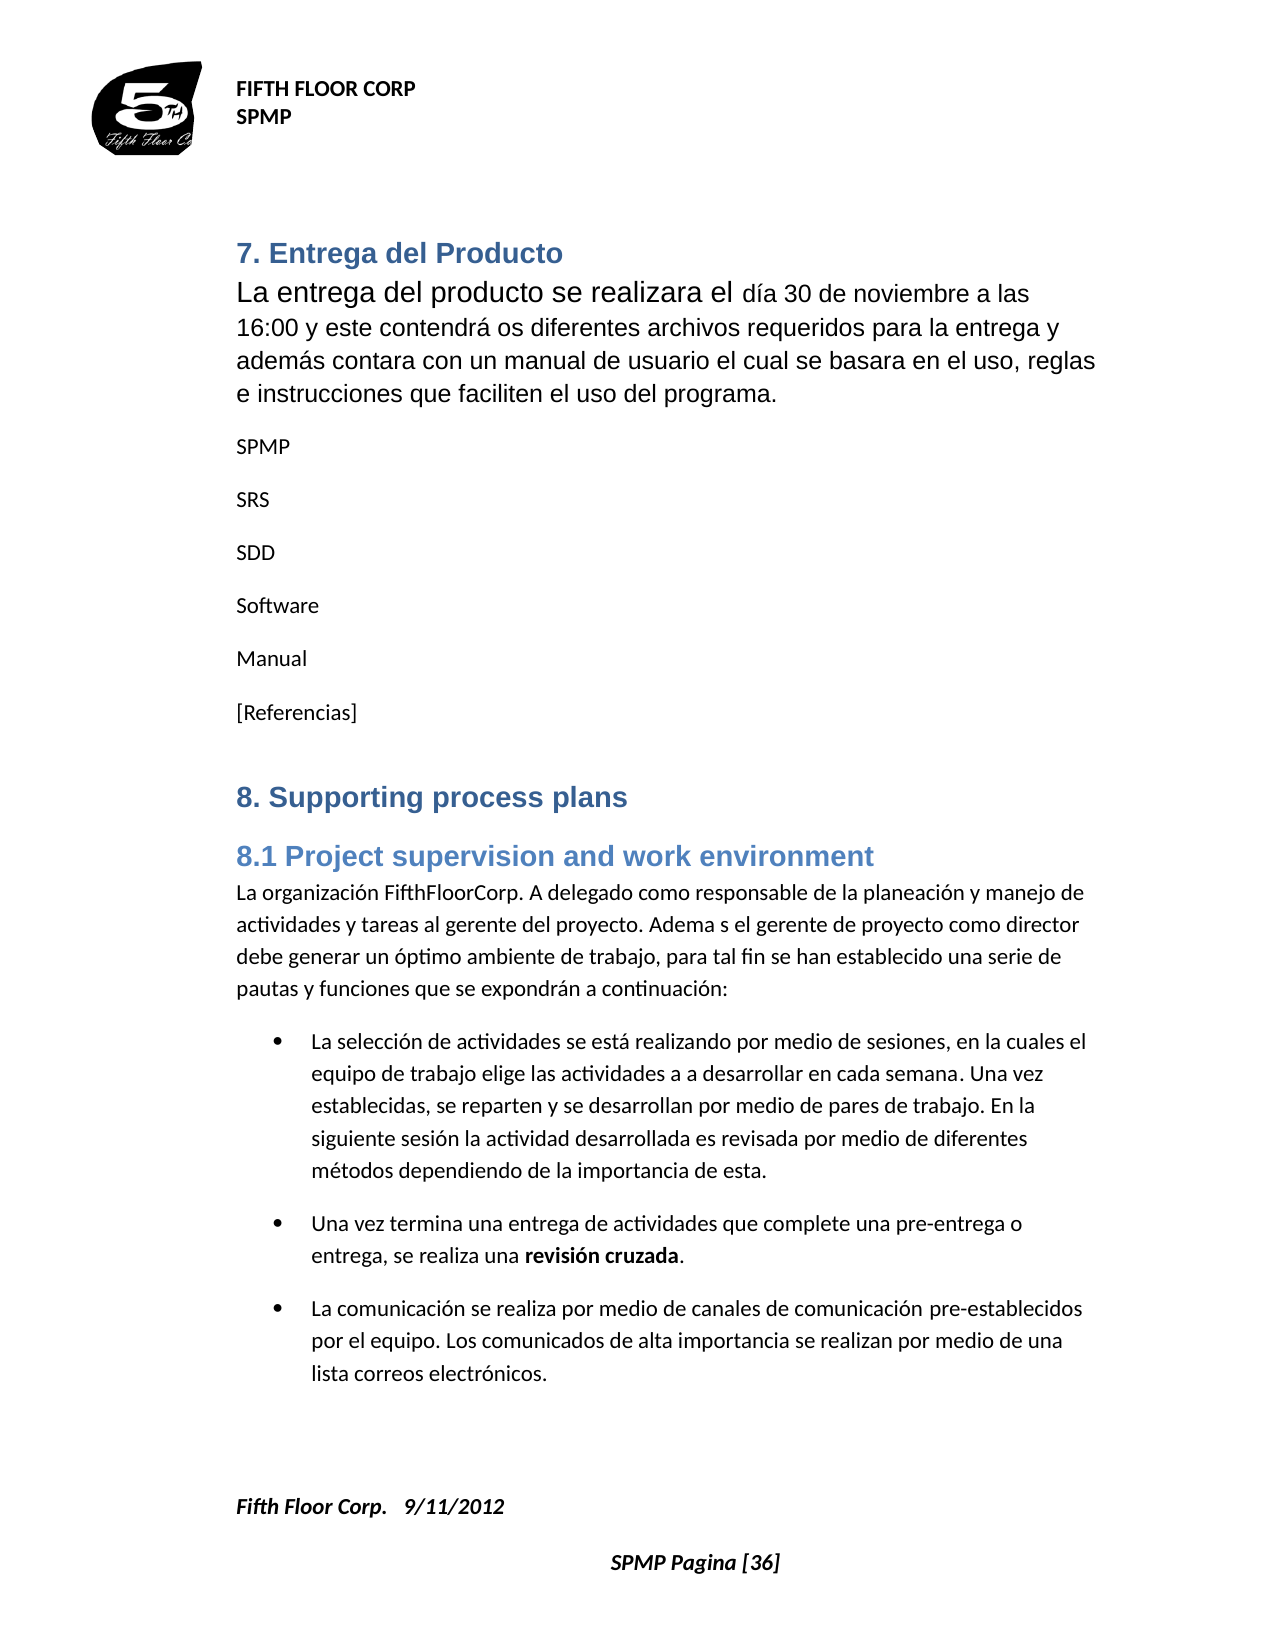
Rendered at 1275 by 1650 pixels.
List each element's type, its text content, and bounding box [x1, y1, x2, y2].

list La comunicación se realiza por medio de canales de comunicación pre-establecidos por el equipo. Los comunicados de alta importancia se realizan por medio de una lista correos electrónicos. [274, 1294, 1098, 1387]
text Software [236, 592, 1098, 619]
text Manual [236, 644, 1098, 673]
text [Referencias] [236, 698, 1098, 726]
text SDD [236, 538, 1098, 567]
list La selección de actividades se está realizando por medio de sesiones, en la cuales el equipo de trabajo elige las actividades a a desarrollar en cada semana. Una vez establecidas, se reparten y se desarrollan por medio de pares de trabajo. En la siguiente sesión la actividad desarrollada es revisada por medio de diferentes métodos dependiendo de la importancia de esta. [274, 1027, 1098, 1184]
text SPMP [236, 432, 1098, 461]
text La entrega del producto se realizara el día 30 de noviembre a las 16:00 y este contendrá os diferentes archivos requeridos para la entrega y además contara con un manual de usuario el cual se basara en el uso, reglas e instrucciones que faciliten el uso del programa. [236, 275, 1098, 407]
text La organización FifthFloorCorp. A delegado como responsable de la planeación y manejo de actividades y tareas al gerente del proyecto. Adema s el gerente de proyecto como director debe generar un óptimo ambiente de trabajo, para tal fin se han establecido una serie de pautas y funciones que se expondrán a continuación: [236, 878, 1098, 1002]
subtitle 8. Supporting process plans [236, 780, 1098, 813]
text SRS [236, 486, 1098, 513]
subtitle 7. Entrega del Producto [236, 236, 1098, 270]
list Una vez termina una entrega de actividades que complete una pre-entrega o entrega, se realiza una revisión cruzada. [274, 1209, 1098, 1269]
subtitle 8.1 Project supervision and work environment [236, 839, 1098, 873]
